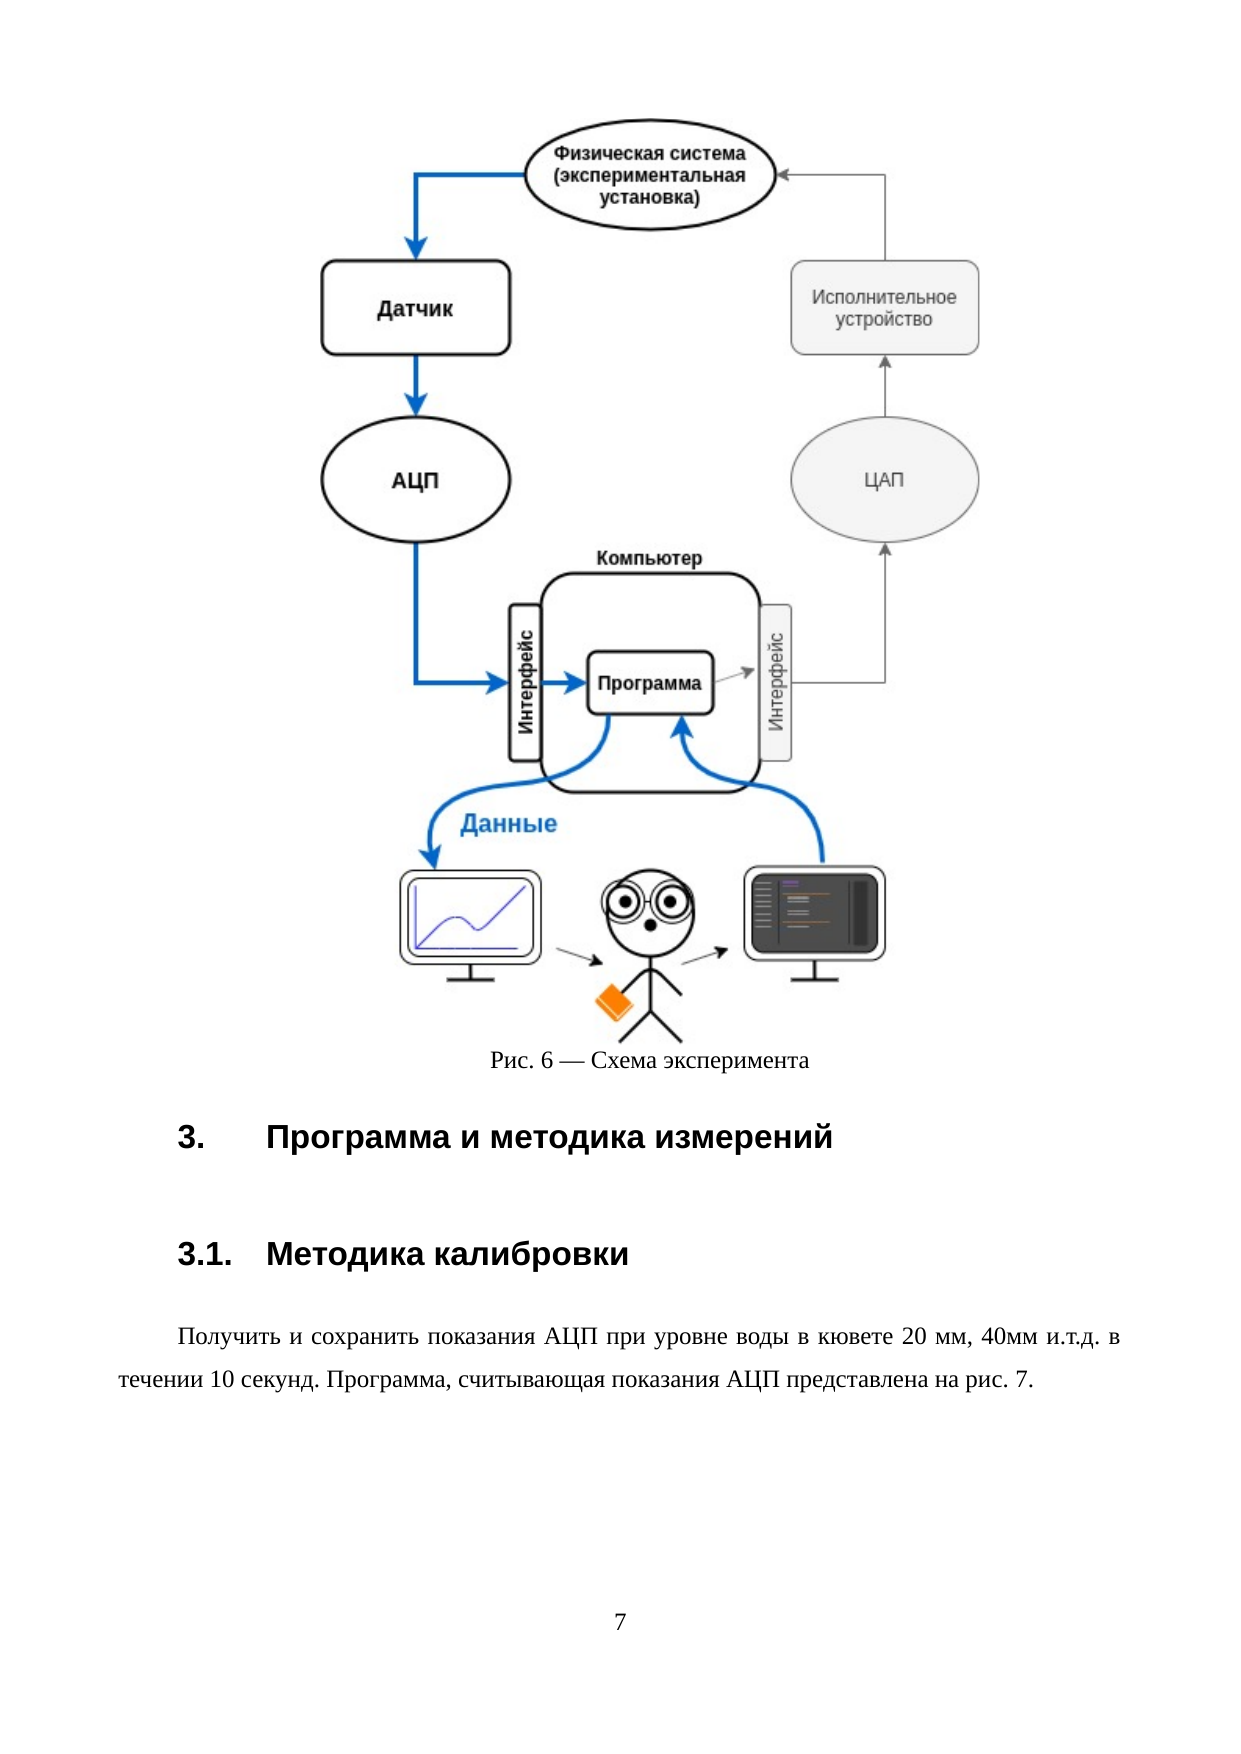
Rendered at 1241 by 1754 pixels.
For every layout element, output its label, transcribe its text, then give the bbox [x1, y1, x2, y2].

subtitle Методика калибровки [118, 1234, 1122, 1272]
picture [320, 118, 980, 1045]
subtitle Программа и методика измерений [118, 1117, 1122, 1156]
text Рис. 6 — Схема эксперимента [118, 1045, 1122, 1073]
text Получить и сохранить показания АЦП при уровне воды в кювете 20 мм, 40мм и.т.д. в течении 10 секунд. Программа, считывающая показания АЦП представлена на рис. 7. [118, 1321, 1122, 1393]
